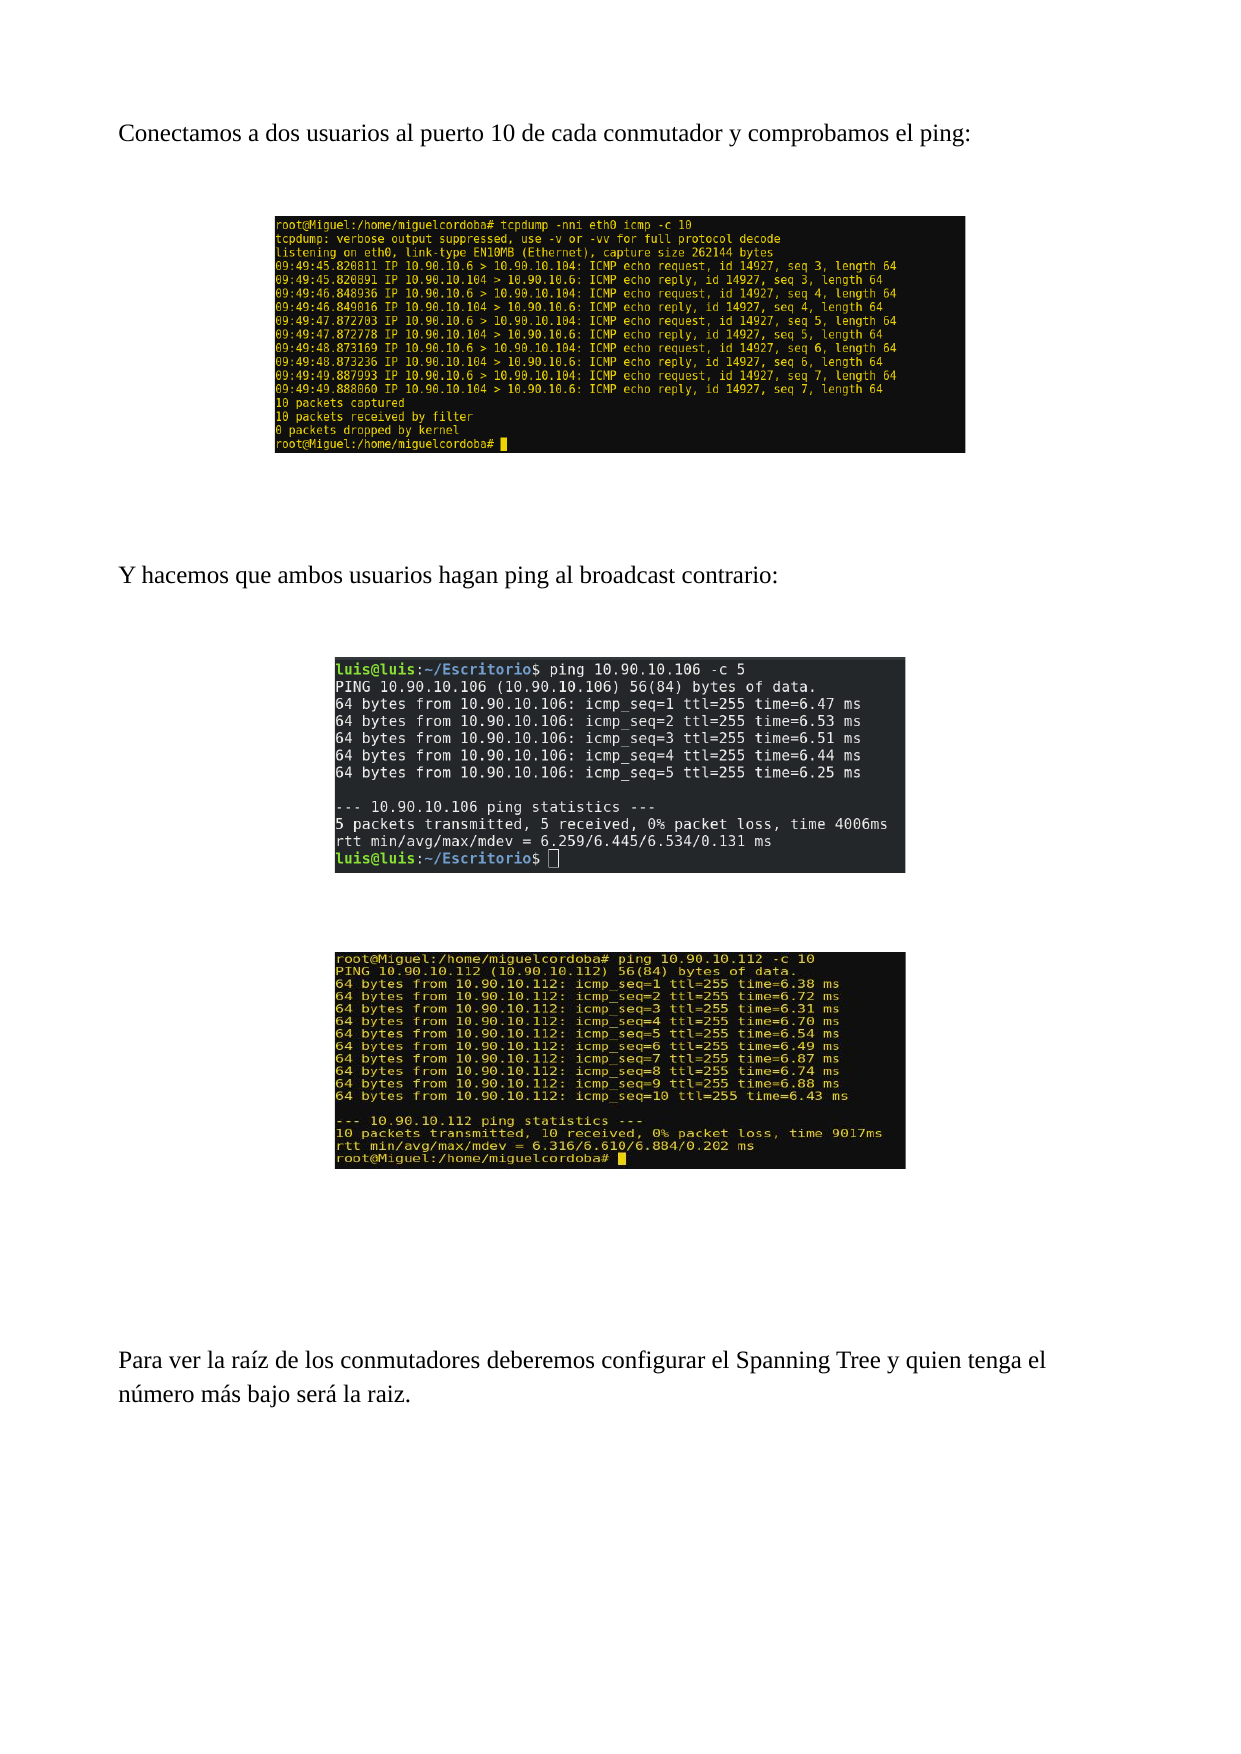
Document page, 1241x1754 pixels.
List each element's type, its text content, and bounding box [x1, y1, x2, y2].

text Y hacemos que ambos usuarios hagan ping al broadcast contrario: [118, 560, 1122, 588]
text Conectamos a dos usuarios al puerto 10 de cada conmutador y comprobamos el ping: [118, 118, 1122, 147]
text Para ver la raíz de los conmutadores deberemos configurar el Spanning Tree y quien tenga el número más bajo será la raiz. [118, 1345, 1122, 1408]
picture [334, 657, 374, 783]
